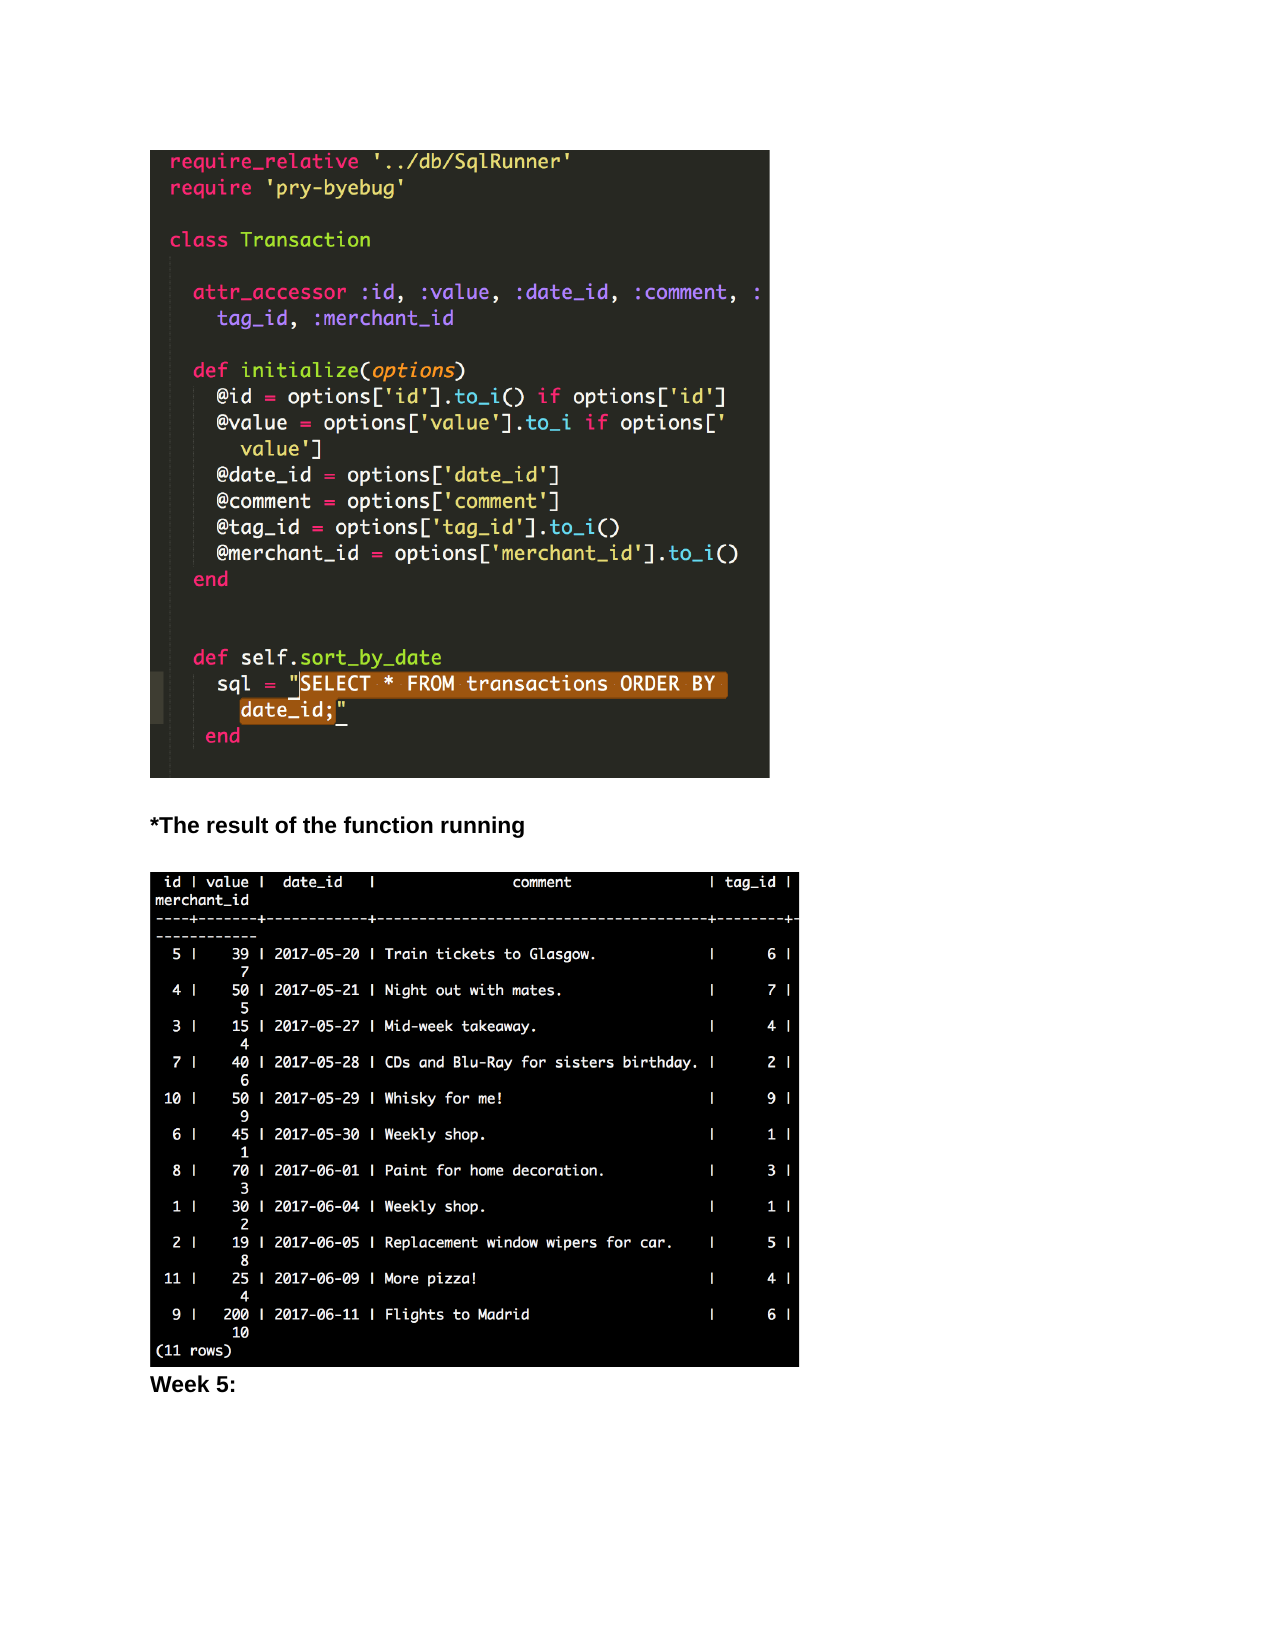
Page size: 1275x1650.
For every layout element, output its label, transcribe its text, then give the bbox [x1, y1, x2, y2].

text *The result of the function running [150, 812, 1125, 838]
text Week 5: [150, 1371, 1125, 1397]
picture [150, 872, 800, 1367]
picture [150, 150, 770, 778]
